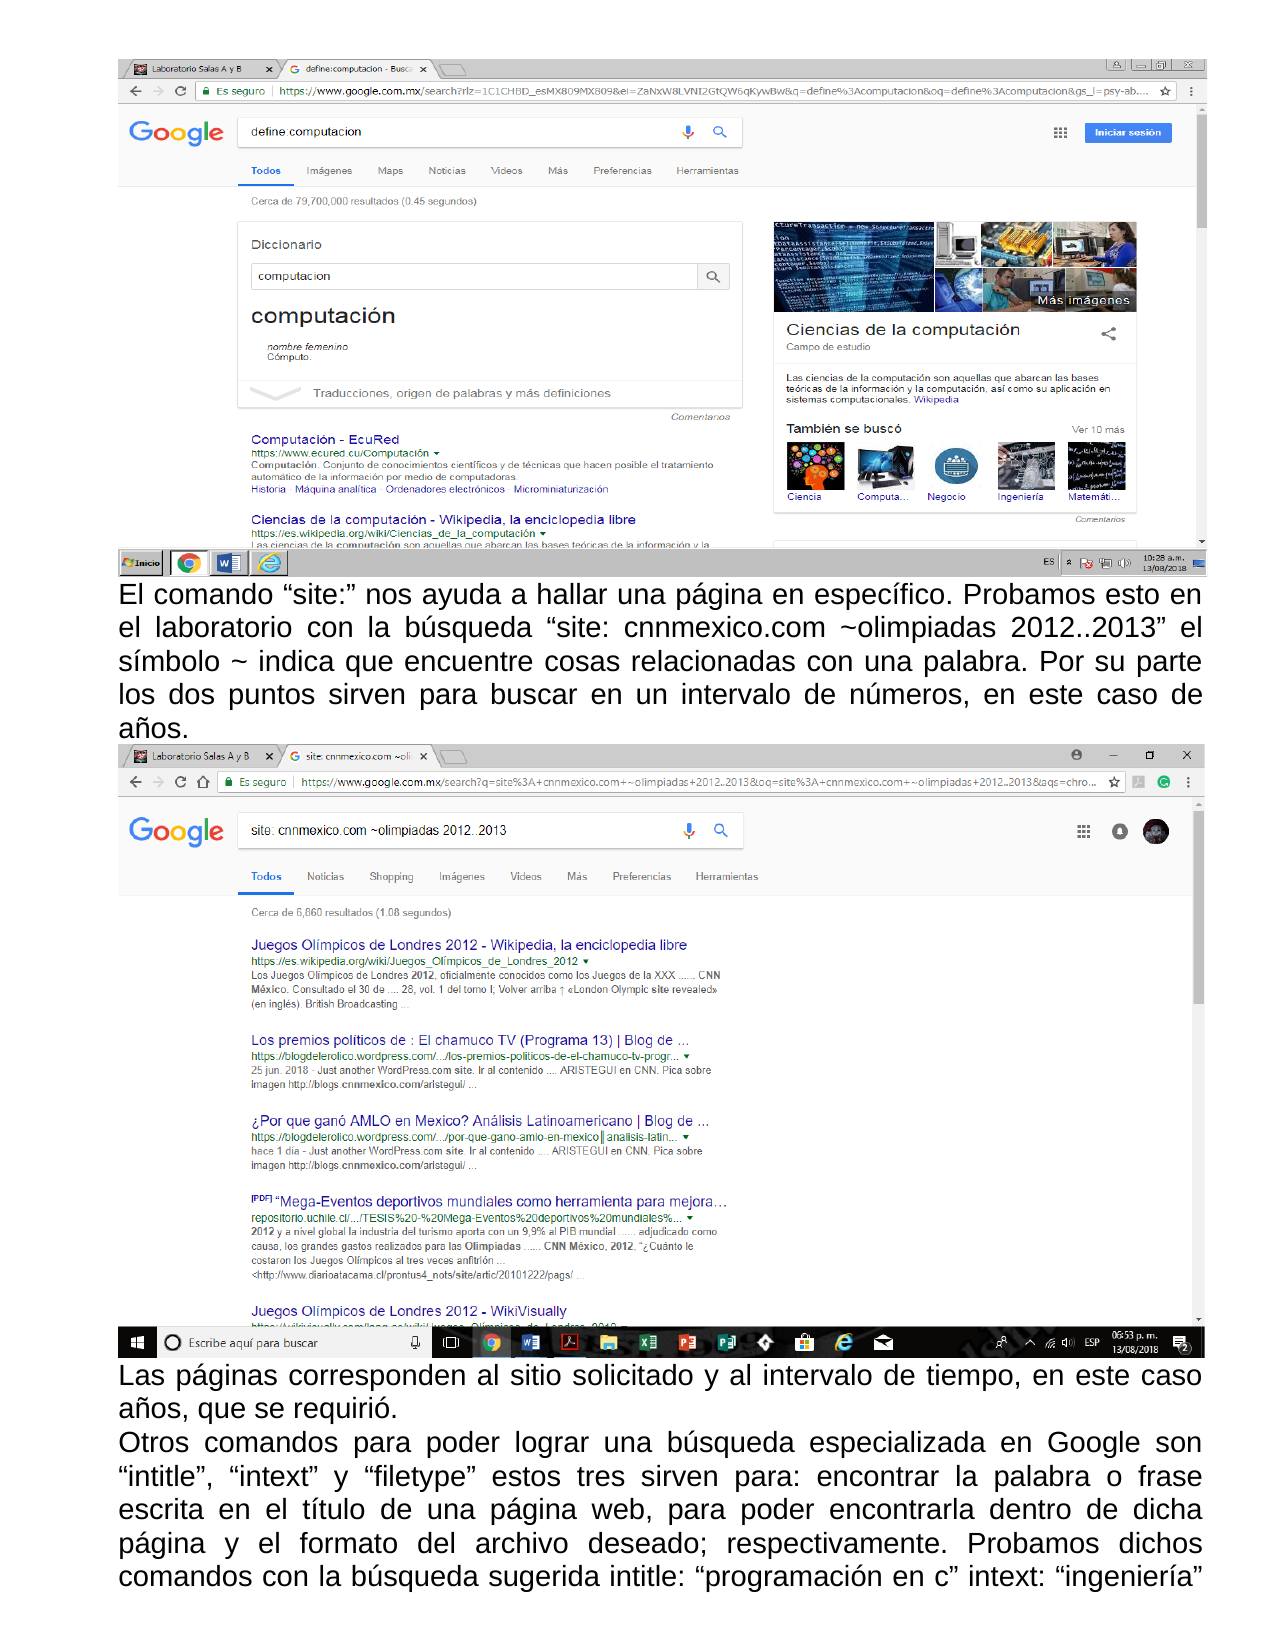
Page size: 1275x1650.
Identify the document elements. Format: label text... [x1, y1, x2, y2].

text Las páginas corresponden al sitio solicitado y al intervalo de tiempo, en este caso años, que se requirió. [118, 1358, 1205, 1425]
text El comando “site:” nos ayuda a hallar una página en específico. Probamos esto en el laboratorio con la búsqueda “site: cnnmexico.com ~olimpiadas 2012..2013” el símbolo ~ indica que encuentre cosas relacionadas con una palabra. Por su parte los dos puntos sirven para buscar en un intervalo de números, en este caso de años. [118, 577, 1205, 744]
text Otros comandos para poder lograr una búsqueda especializada en Google son “intitle”, “intext” y “filetype” estos tres sirven para: encontrar la palabra o frase escrita en el título de una página web, para poder encontrarla dentro de dicha página y el formato del archivo deseado; respectivamente. Probamos dichos comandos con la búsqueda sugerida intitle: “programación en c” intext: “ingeniería” [118, 1425, 1205, 1593]
